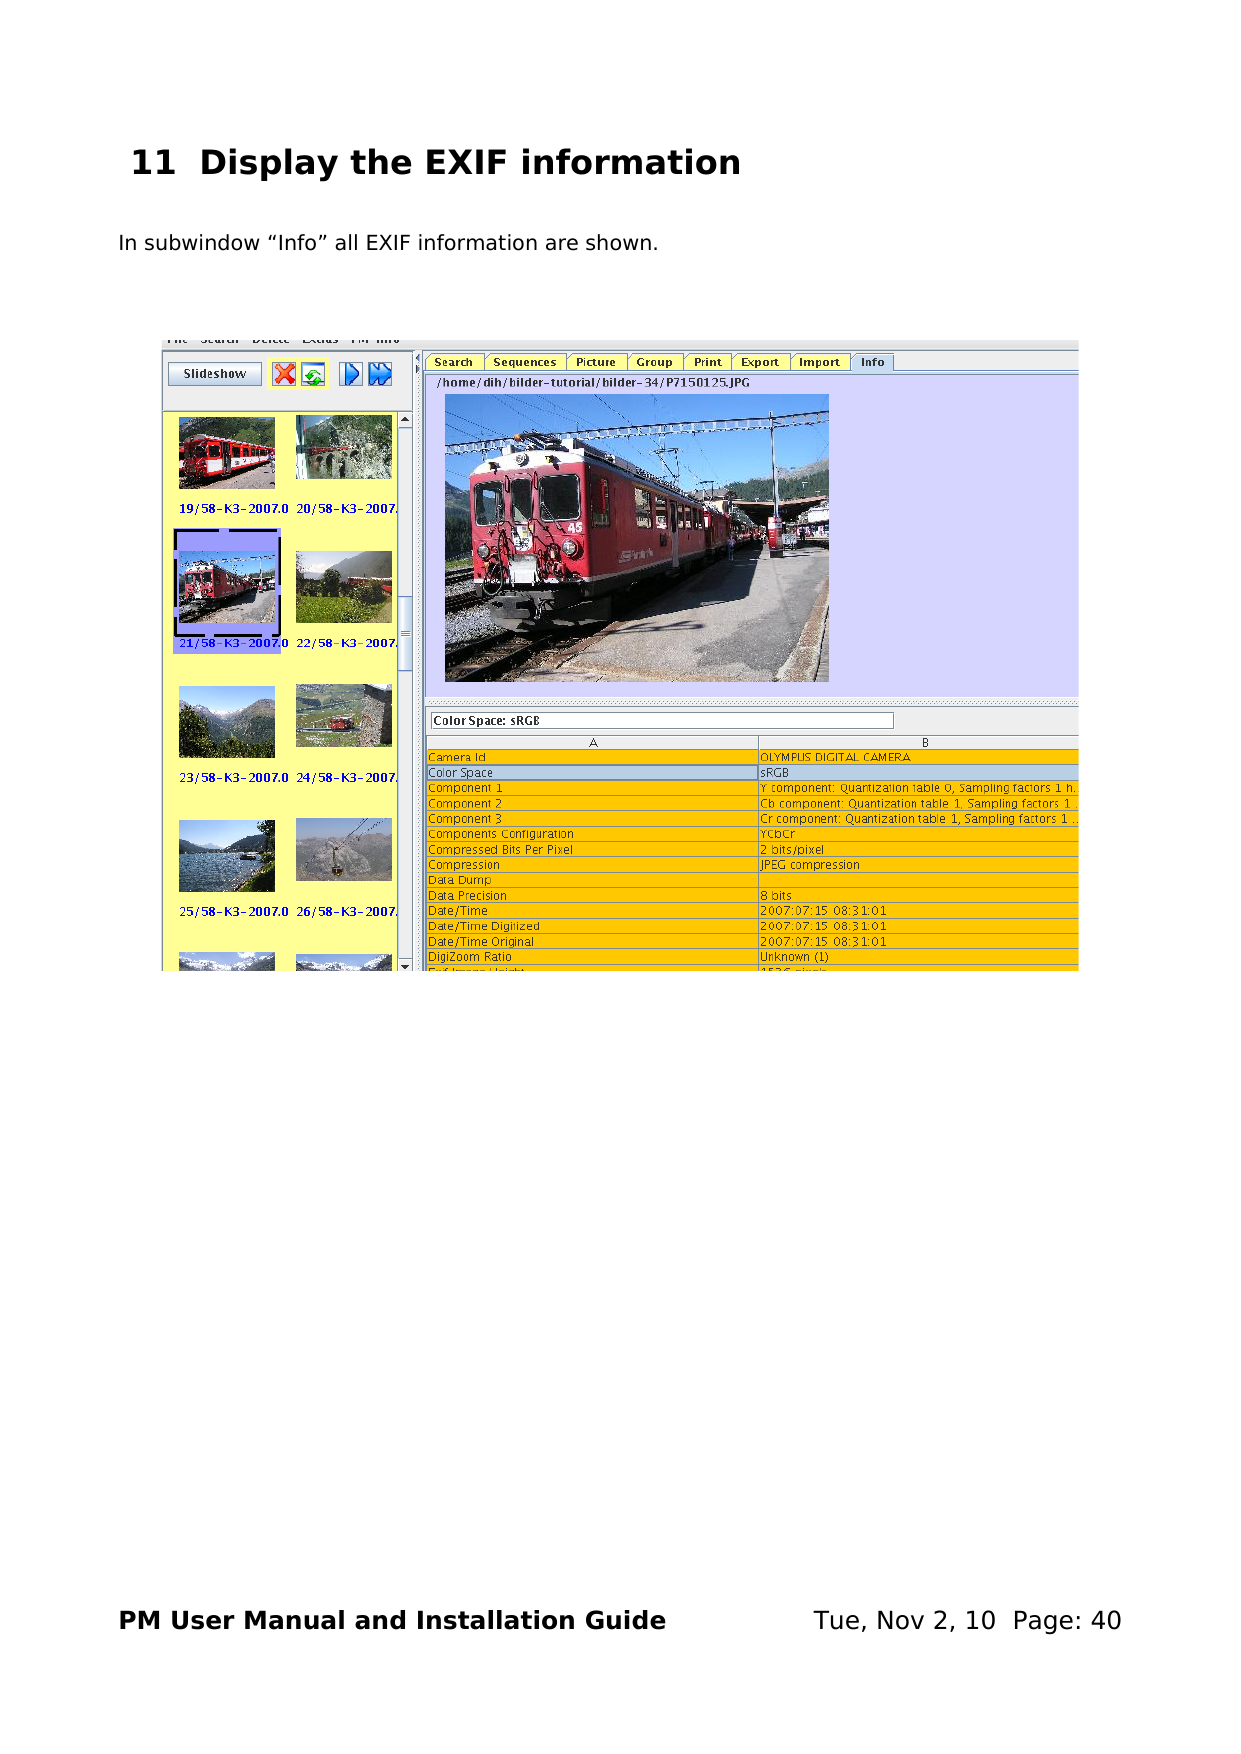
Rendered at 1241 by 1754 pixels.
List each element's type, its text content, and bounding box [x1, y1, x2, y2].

subtitle Display the EXIF information [130, 143, 1122, 182]
text In subwindow “Info” all EXIF information are shown. [118, 231, 1122, 256]
picture [161, 340, 1079, 971]
